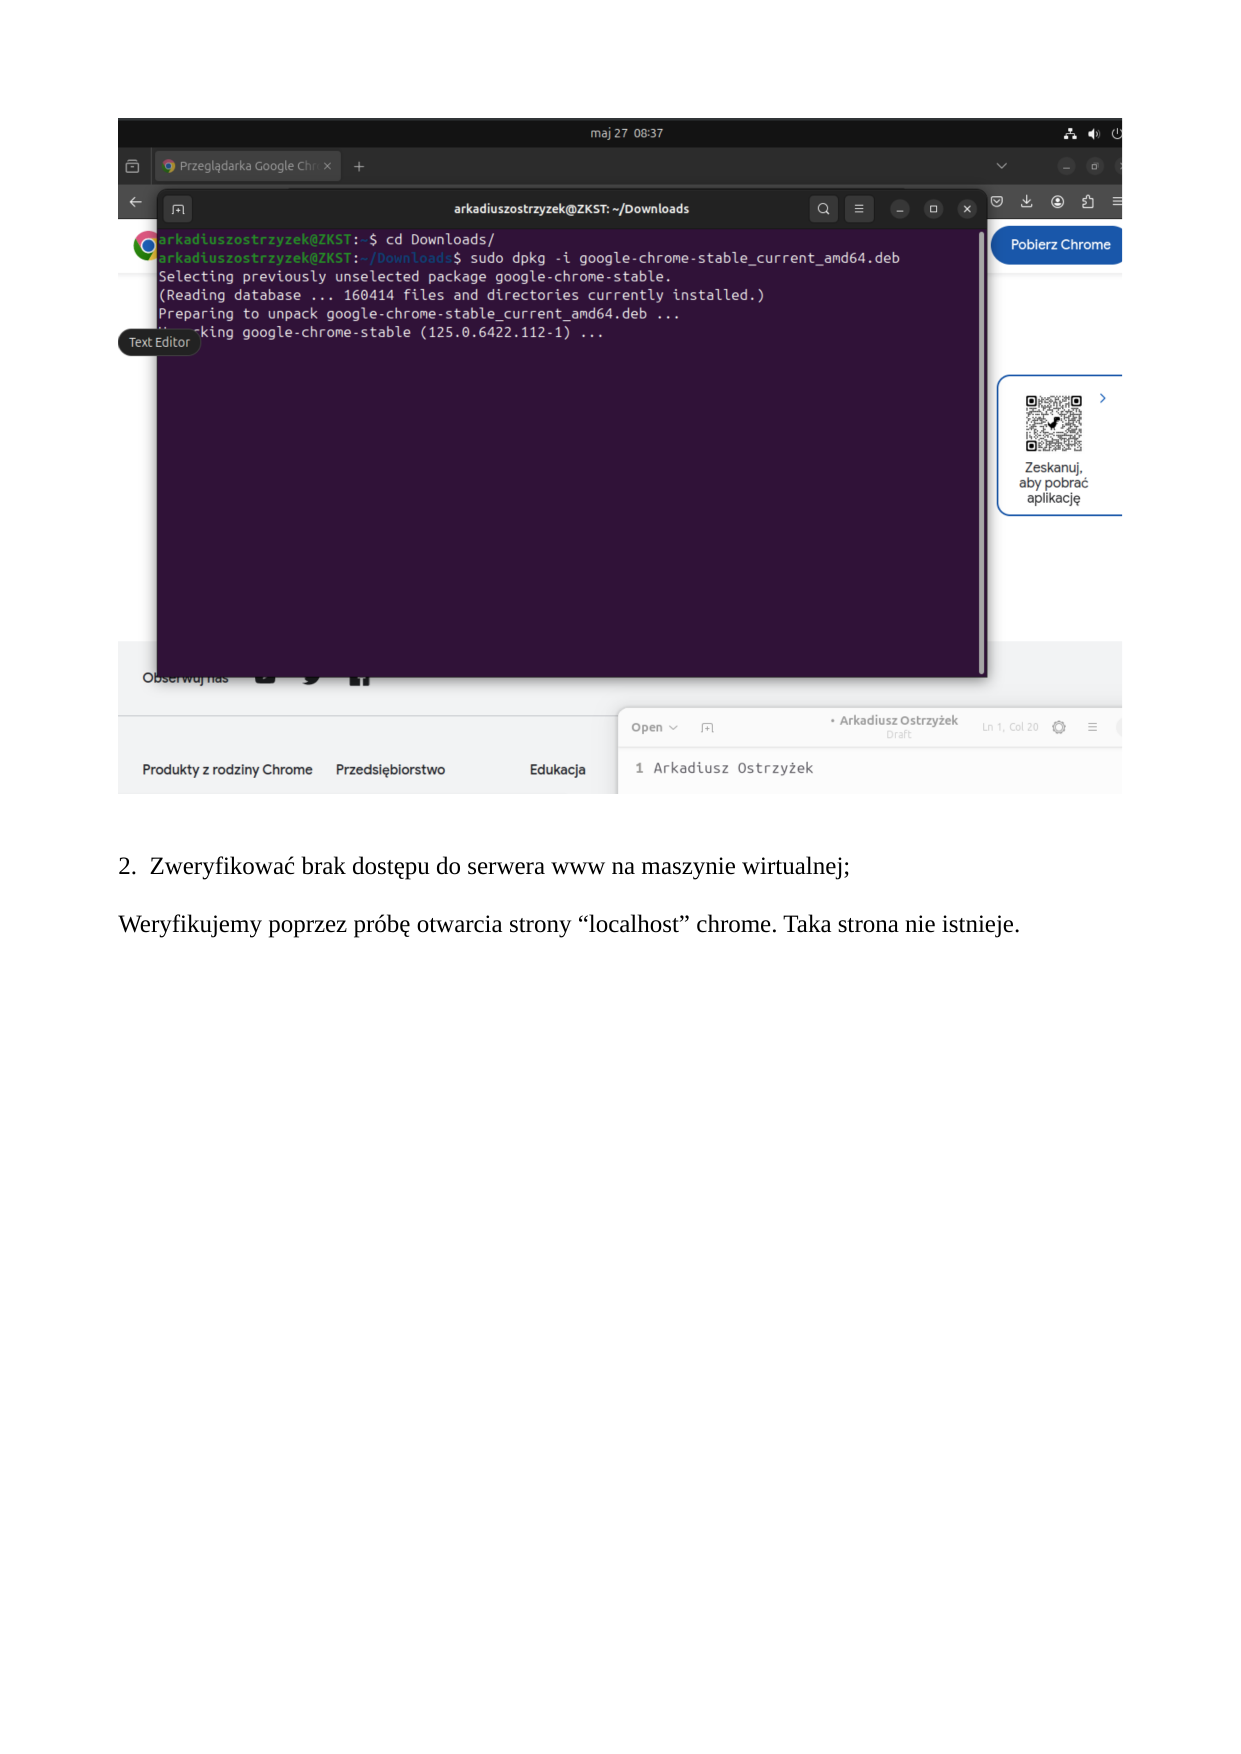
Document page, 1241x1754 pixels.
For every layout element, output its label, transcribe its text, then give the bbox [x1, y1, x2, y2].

picture [118, 118, 1123, 794]
text 2. Zweryfikować brak dostępu do serwera www na maszynie wirtualnej; [118, 851, 1122, 880]
text Weryfikujemy poprzez próbę otwarcia strony “localhost” chrome. Taka strona nie istnieje. [118, 909, 1122, 937]
